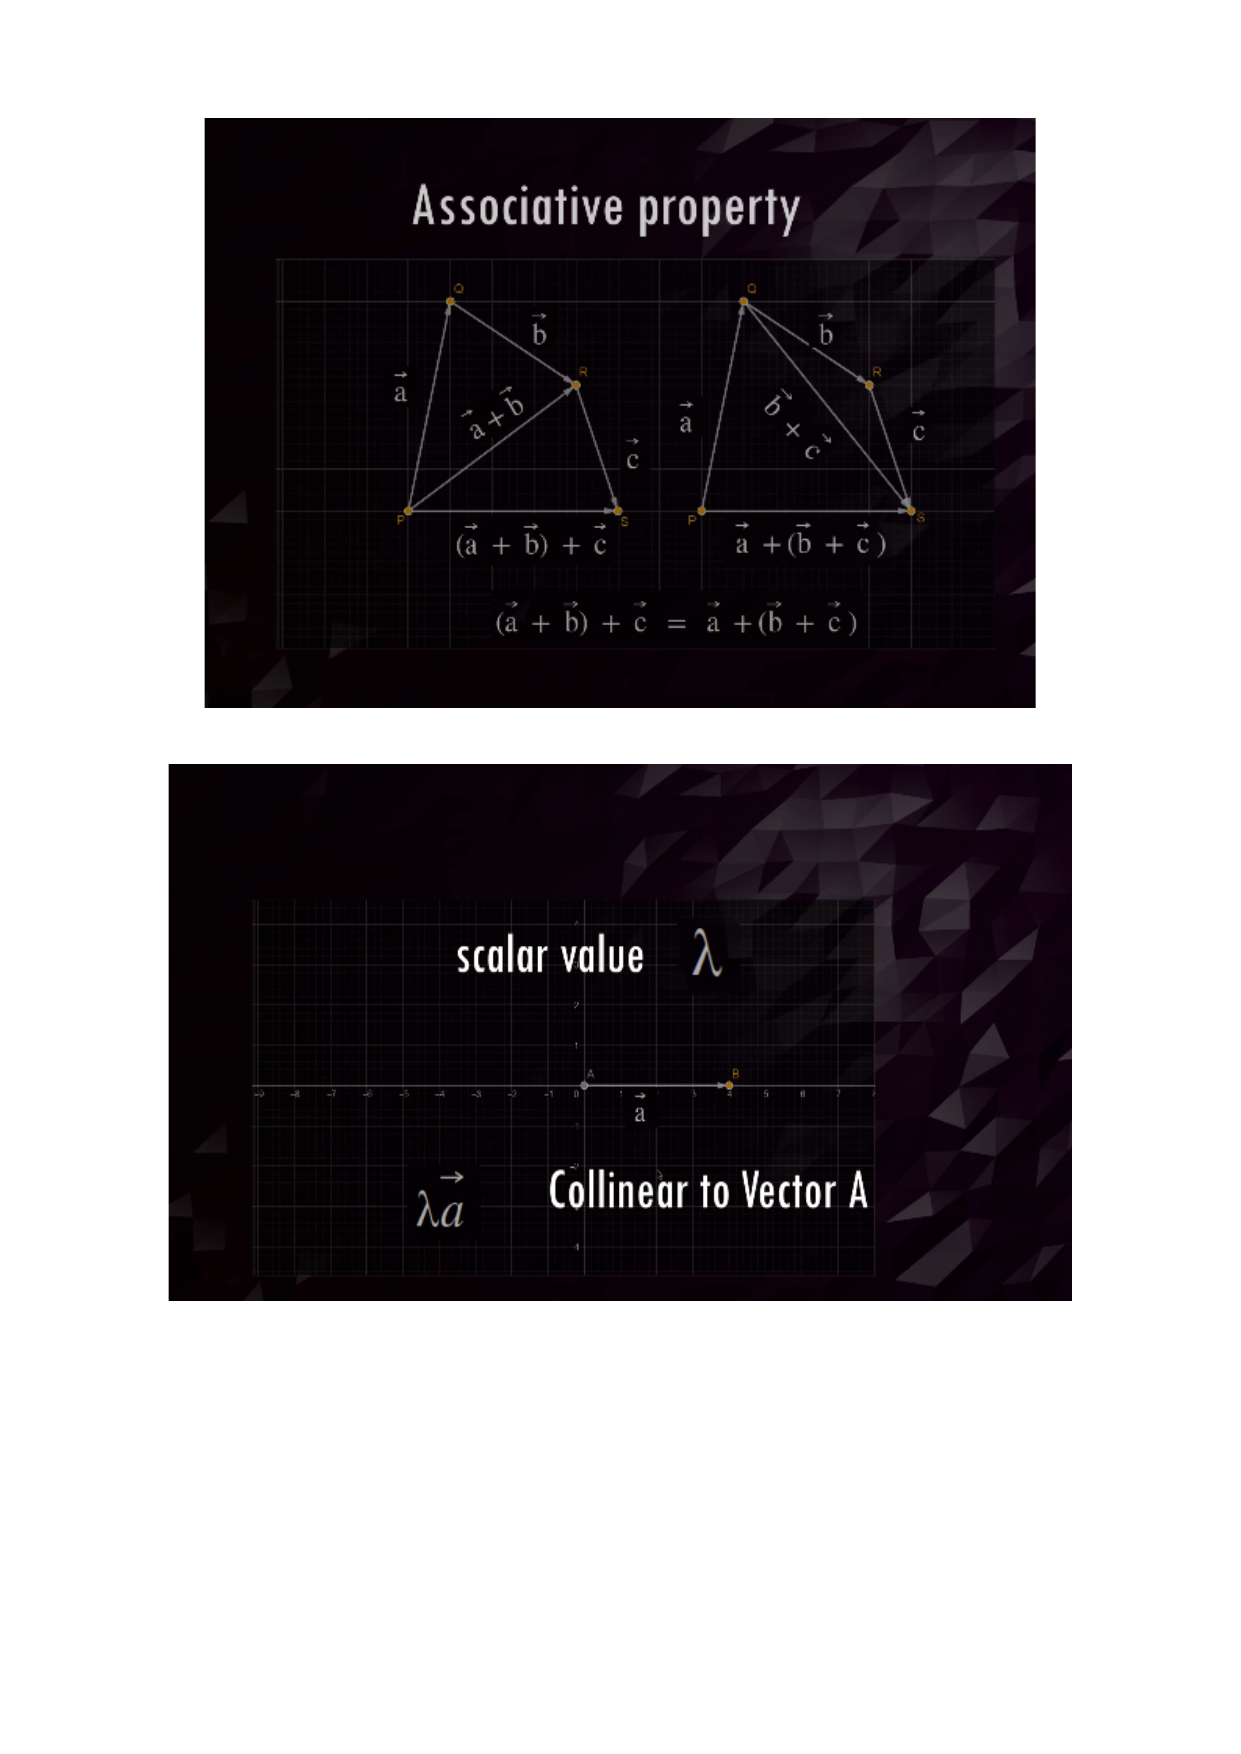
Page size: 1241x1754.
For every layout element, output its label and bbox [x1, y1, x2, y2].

picture [204, 118, 1036, 708]
picture [168, 764, 1072, 1301]
